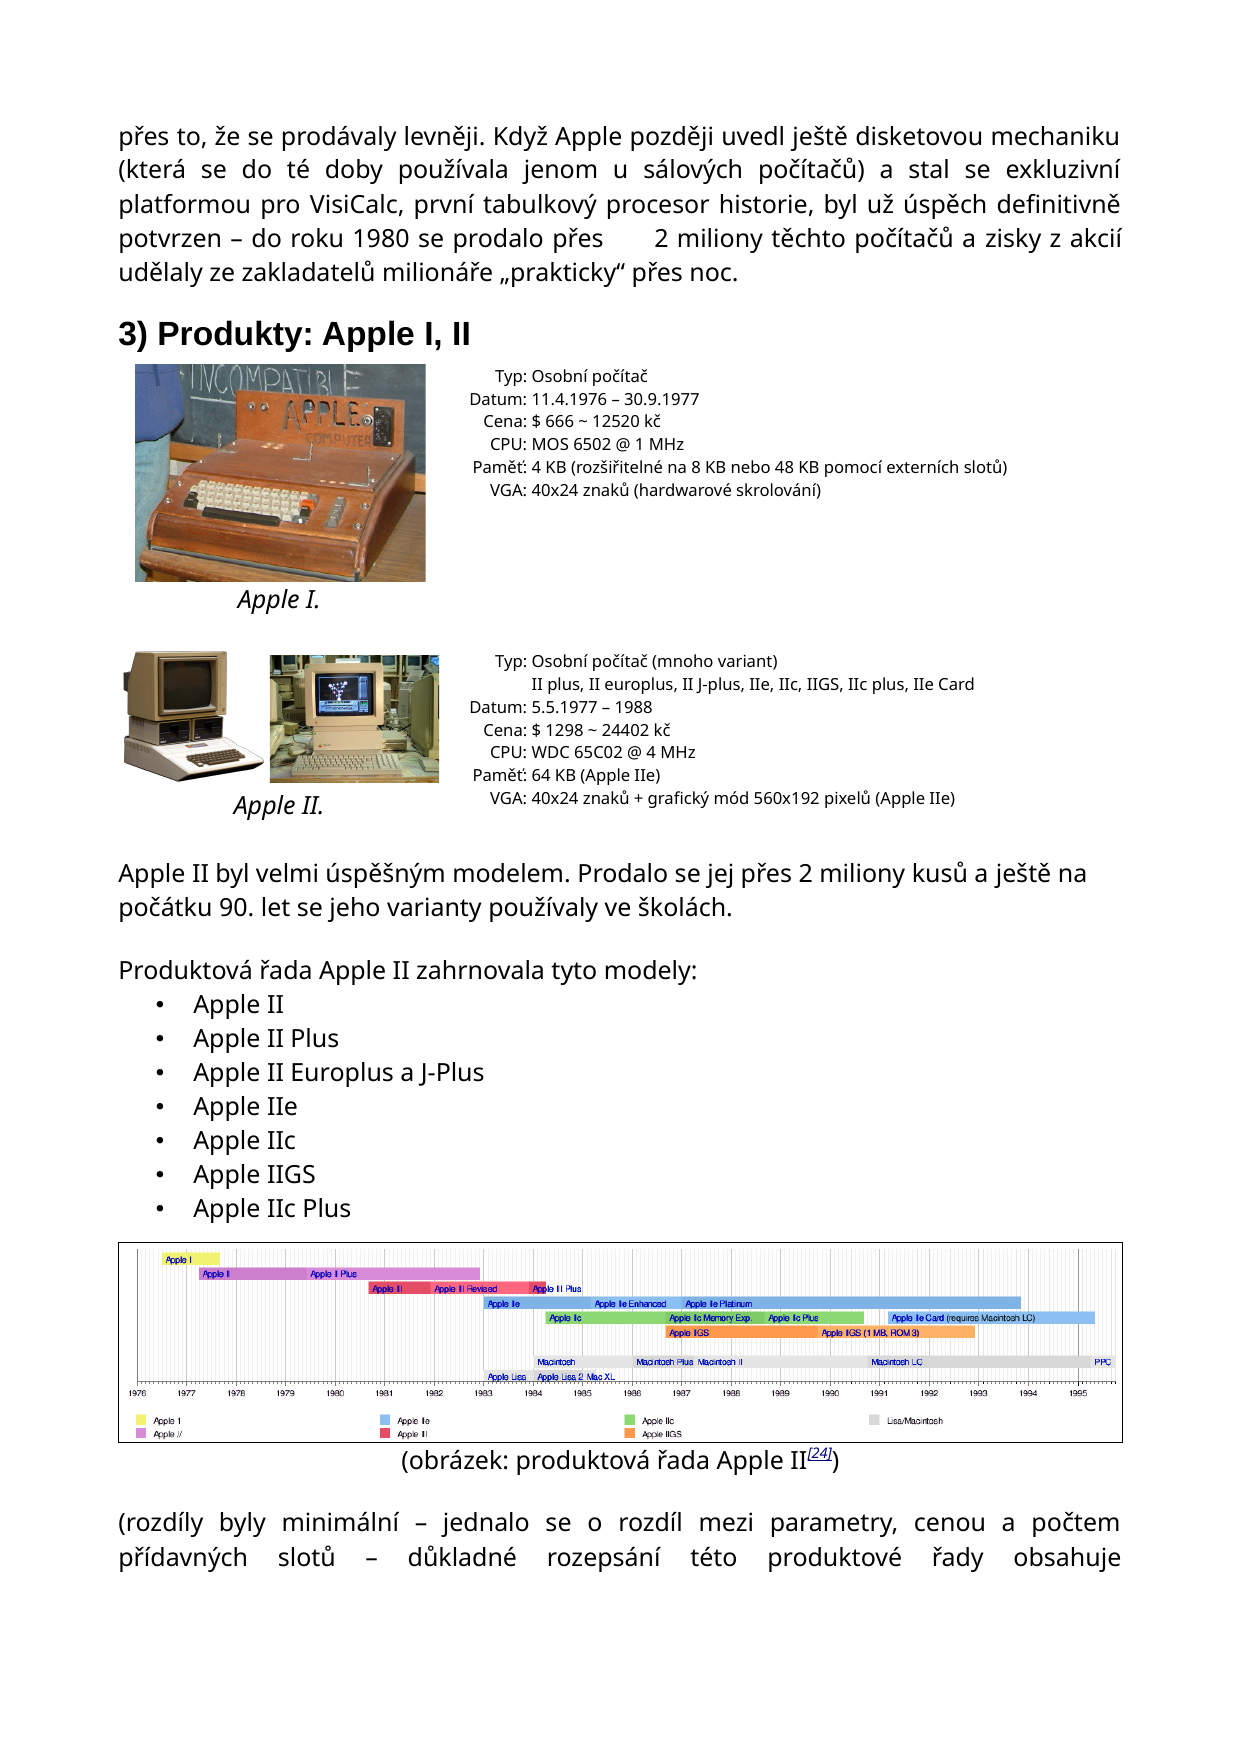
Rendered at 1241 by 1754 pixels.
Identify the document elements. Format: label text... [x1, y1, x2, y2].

table_header Osobní počítač (mnoho variant) II plus, II europlus, II J-plus, IIe, IIc, IIGS, IIc plus, IIe Card [531, 650, 1122, 696]
table_cell VGA: [443, 478, 531, 616]
table_cell 4 KB (rozšiřitelné na 8 KB nebo 48 KB pomocí externích slotů) [531, 455, 1122, 478]
text Produktová řada Apple II zahrnovala tyto modely: [118, 952, 1122, 986]
table_cell Datum: [443, 696, 531, 718]
table_header Osobní počítač [531, 365, 1122, 387]
list Apple IIe [156, 1088, 1122, 1123]
table_header Typ: [443, 650, 531, 696]
list Apple II Europlus a J-Plus [156, 1054, 1122, 1088]
table_cell VGA: [443, 786, 531, 822]
list Apple IIc [156, 1123, 1122, 1157]
list Apple IIGS [156, 1157, 1122, 1191]
text Apple II byl velmi úspěšným modelem. Prodalo se jej přes 2 miliony kusů a ještě na počátku 90. let se jeho varianty používaly ve školách. [118, 856, 1122, 924]
list Apple II [156, 986, 1122, 1020]
table_cell CPU: [443, 741, 531, 764]
table_cell Datum: [443, 387, 531, 410]
table_cell Cena: [443, 718, 531, 741]
text přes to, že se prodávaly levněji. Když Apple později uvedl ještě disketovou mechaniku (která se do té doby používala jenom u sálových počítačů) a stal se exkluzivní platformou pro VisiCalc, první tabulkový procesor historie, byl už úspěch definitivně potvrzen – do roku 1980 se prodalo přes 2 miliony těchto počítačů a zisky z akcií udělaly ze zakladatelů milionáře „prakticky“ přes noc. [118, 118, 1122, 288]
table_cell 11.4.1976 – 30.9.1977 [531, 387, 1122, 410]
table_cell WDC 65C02 @ 4 MHz [531, 741, 1122, 764]
text (obrázek: produktová řada Apple II[24]) [118, 1443, 1122, 1477]
table_cell $ 1298 ~ 24402 kč [531, 718, 1122, 741]
table_cell 40x24 znaků (hardwarové skrolování) [531, 478, 1122, 616]
table_cell CPU: [443, 433, 531, 455]
table_cell 64 KB (Apple IIe) [531, 764, 1122, 786]
table_cell $ 666 ~ 12520 kč [531, 410, 1122, 433]
table_cell 40x24 znaků + grafický mód 560x192 pixelů (Apple IIe) [531, 786, 1122, 822]
text [119, 1243, 1122, 1442]
table_header Apple I. [118, 365, 443, 616]
picture [135, 364, 426, 582]
table_cell MOS 6502 @ 1 MHz [531, 433, 1122, 455]
picture [121, 650, 266, 783]
text (rozdíly byly minimální – jednalo se o rozdíl mezi parametry, cenou a počtem přídavných slotů – důkladné rozepsání této produktové řady obsahuje [118, 1505, 1122, 1573]
table_cell Paměť: [443, 455, 531, 478]
picture [269, 655, 440, 783]
table_header Typ: [443, 365, 531, 387]
table_cell 5.5.1977 – 1988 [531, 696, 1122, 718]
list Apple II Plus [156, 1020, 1122, 1054]
picture [121, 1245, 1119, 1440]
list Apple IIc Plus [156, 1191, 1122, 1225]
subtitle 3) Produkty: Apple I, II [118, 313, 1122, 352]
table_header Apple II. [118, 650, 443, 822]
table_cell Paměť: [443, 764, 531, 786]
table_cell Cena: [443, 410, 531, 433]
